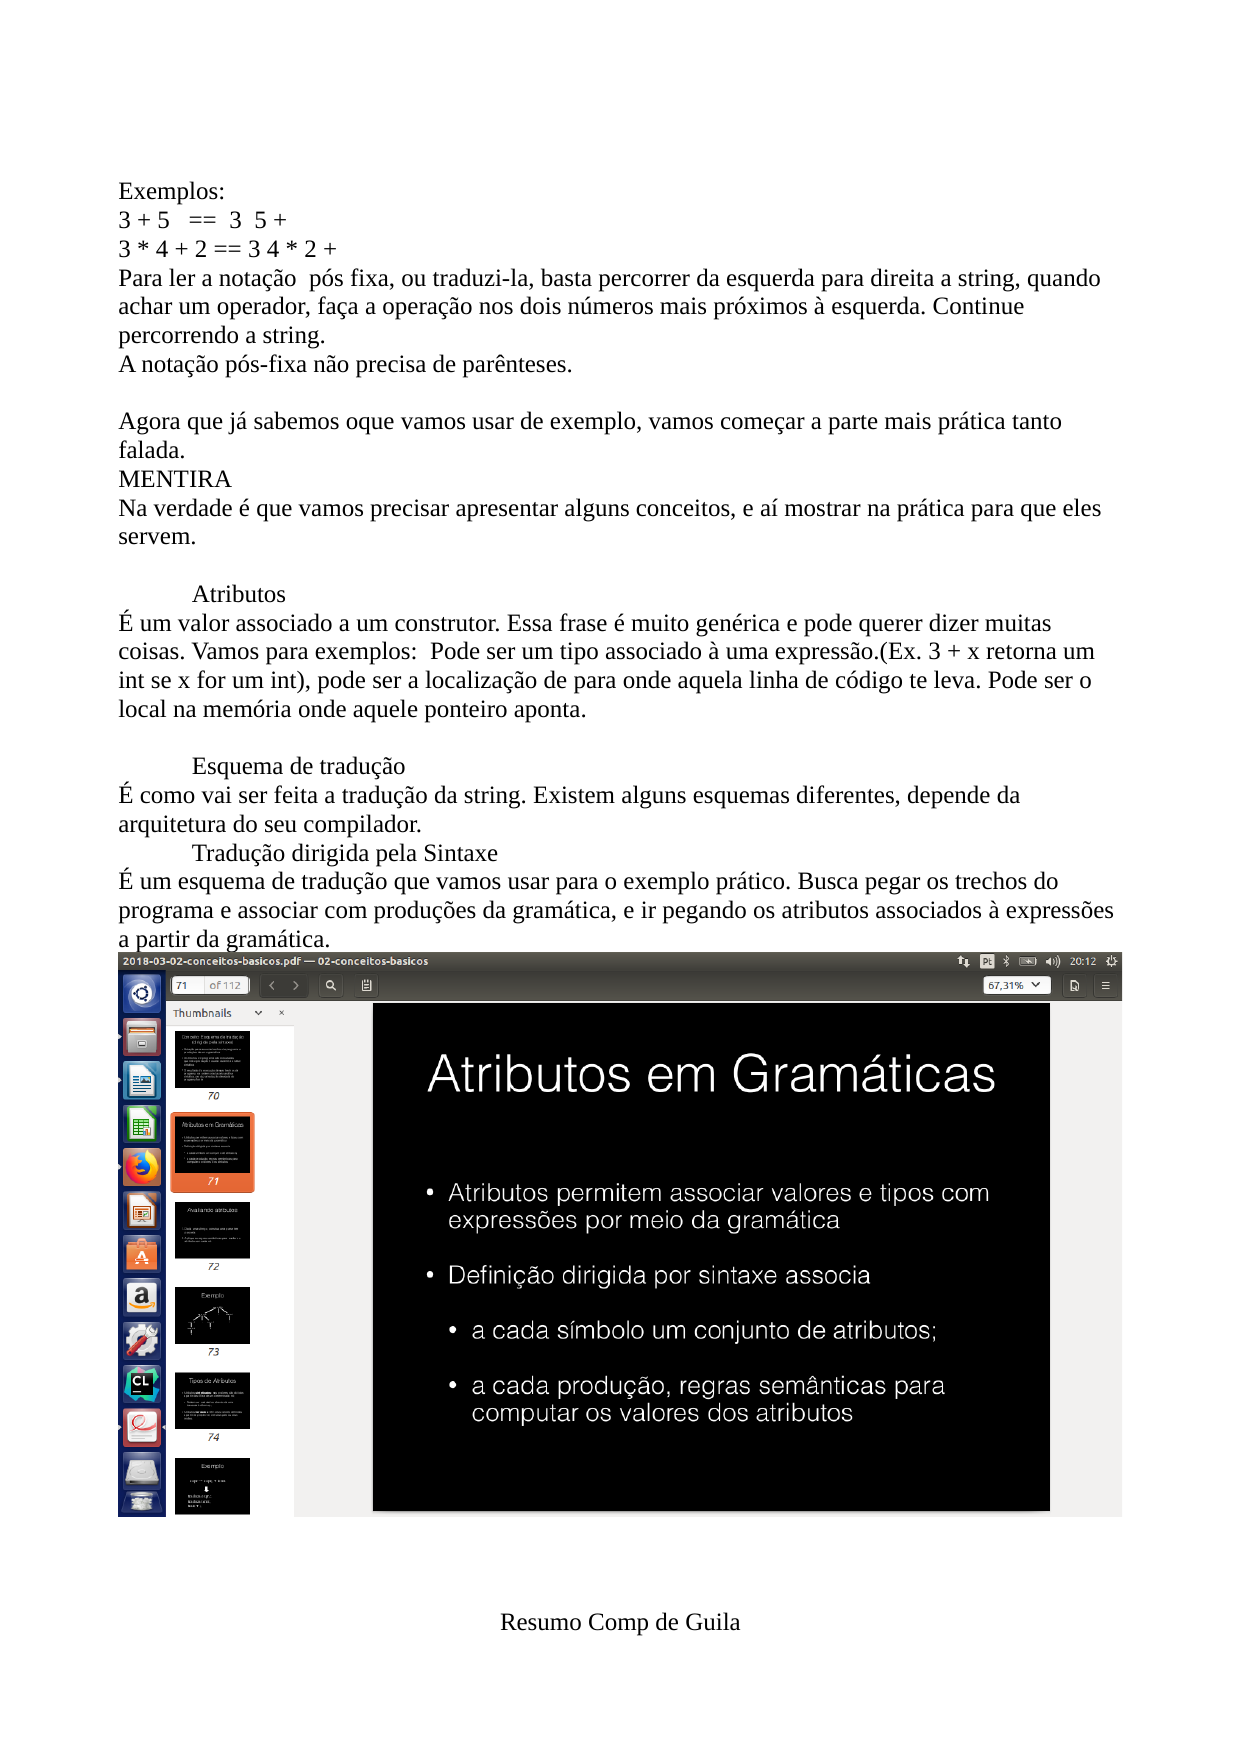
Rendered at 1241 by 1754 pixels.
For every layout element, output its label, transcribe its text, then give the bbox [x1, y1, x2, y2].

text Na verdade é que vamos precisar apresentar alguns conceitos, e aí mostrar na prática para que eles servem. [118, 493, 1122, 550]
text É um valor associado a um construtor. Essa frase é muito genérica e pode querer dizer muitas coisas. Vamos para exemplos: Pode ser um tipo associado à uma expressão.(Ex. 3 + x retorna um int se x for um int), pode ser a localização de para onde aquela linha de código te leva. Pode ser o local na memória onde aquele ponteiro aponta. [118, 608, 1122, 723]
text Para ler a notação pós fixa, ou traduzi-la, basta percorrer da esquerda para direita a string, quando achar um operador, faça a operação nos dois números mais próximos à esquerda. Continue percorrendo a string. [118, 263, 1122, 349]
text Esquema de tradução [118, 751, 1122, 780]
text Exemplos: [118, 176, 1122, 205]
picture [118, 952, 1123, 1517]
text MENTIRA [118, 464, 1122, 493]
text 3 + 5 == 3 5 + [118, 205, 1122, 234]
text Agora que já sabemos oque vamos usar de exemplo, vamos começar a parte mais prática tanto falada. [118, 406, 1122, 464]
text É um esquema de tradução que vamos usar para o exemplo prático. Busca pegar os trechos do programa e associar com produções da gramática, e ir pegando os atributos associados à expressões a partir da gramática. [118, 866, 1122, 952]
text É como vai ser feita a tradução da string. Existem alguns esquemas diferentes, depende da arquitetura do seu compilador. [118, 780, 1122, 838]
text 3 * 4 + 2 == 3 4 * 2 + [118, 234, 1122, 263]
text Tradução dirigida pela Sintaxe [118, 838, 1122, 866]
text A notação pós-fixa não precisa de parênteses. [118, 349, 1122, 378]
text Atributos [118, 579, 1122, 608]
